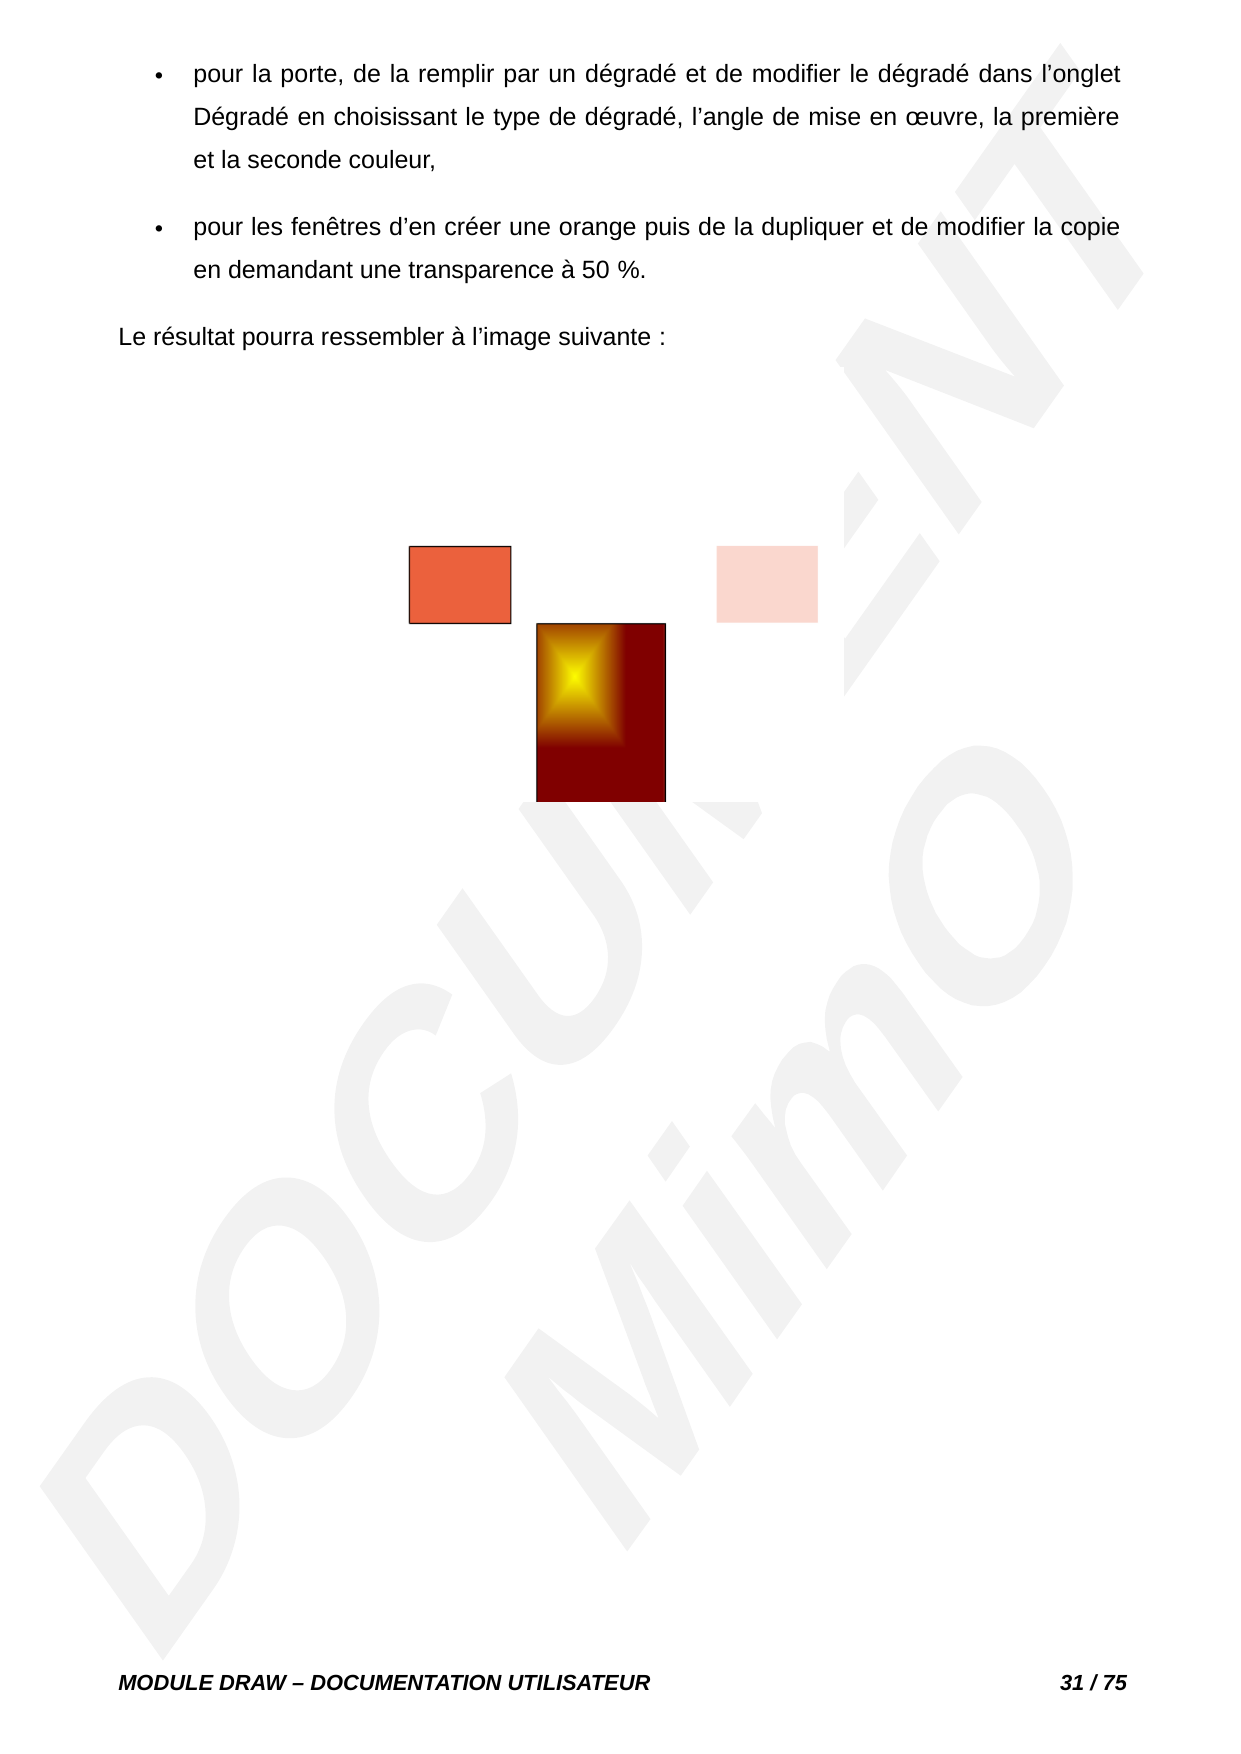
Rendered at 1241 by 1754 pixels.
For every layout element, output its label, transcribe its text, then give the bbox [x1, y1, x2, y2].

list pour la porte, de la remplir par un dégradé et de modifier le dégradé dans l’onglet Dégradé en choisissant le type de dégradé, l’angle de mise en œuvre, la première et la seconde couleur, [156, 59, 1122, 174]
text Le résultat pourra ressembler à l’image suivante : [118, 322, 1122, 351]
list pour les fenêtres d’en créer une orange puis de la dupliquer et de modifier la copie en demandant une transparence à 50 %. [156, 212, 1122, 284]
